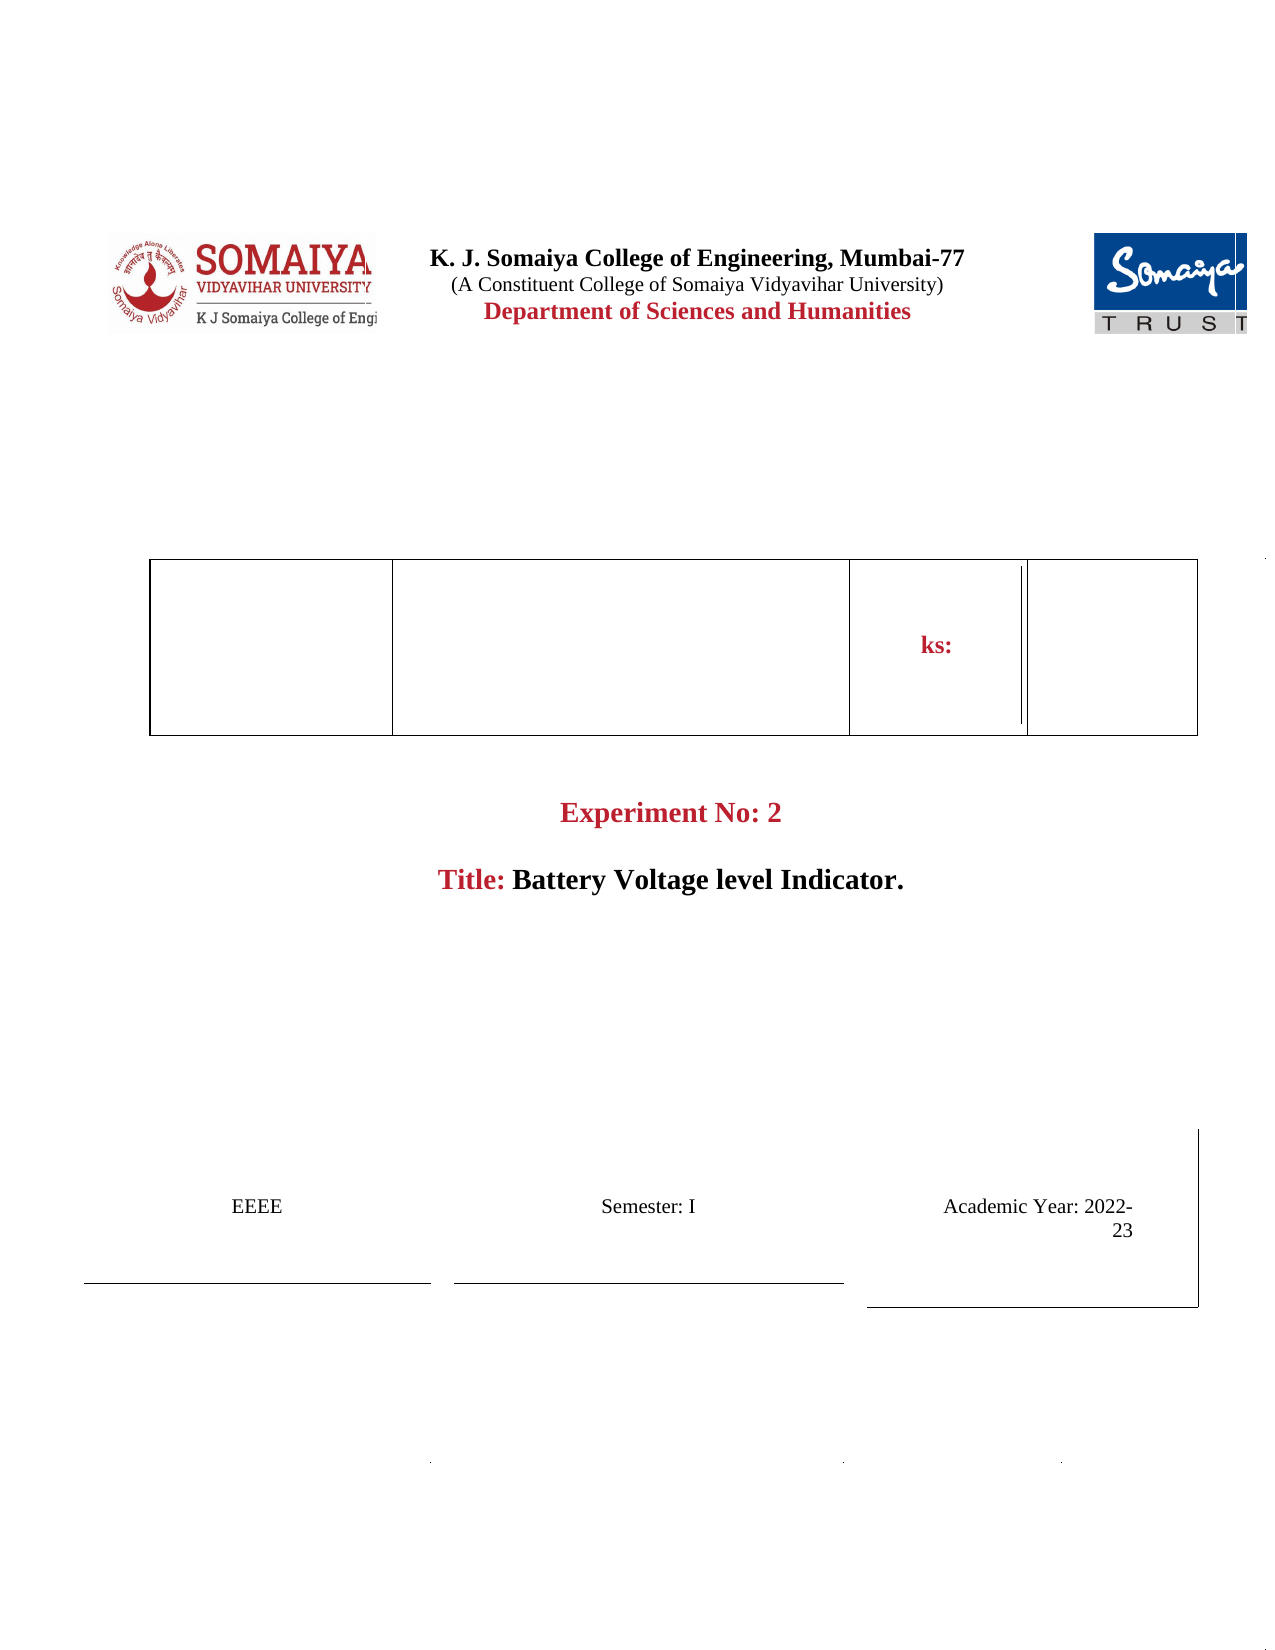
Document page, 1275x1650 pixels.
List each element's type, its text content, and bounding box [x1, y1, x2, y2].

table_cell [151, 560, 392, 735]
table_cell [1028, 560, 1197, 735]
table_cell ks: [850, 560, 1027, 735]
text Title: Battery Voltage level Indicator. [76, 862, 1266, 896]
table_cell [393, 560, 849, 735]
text Experiment No: 2 [76, 795, 1266, 829]
